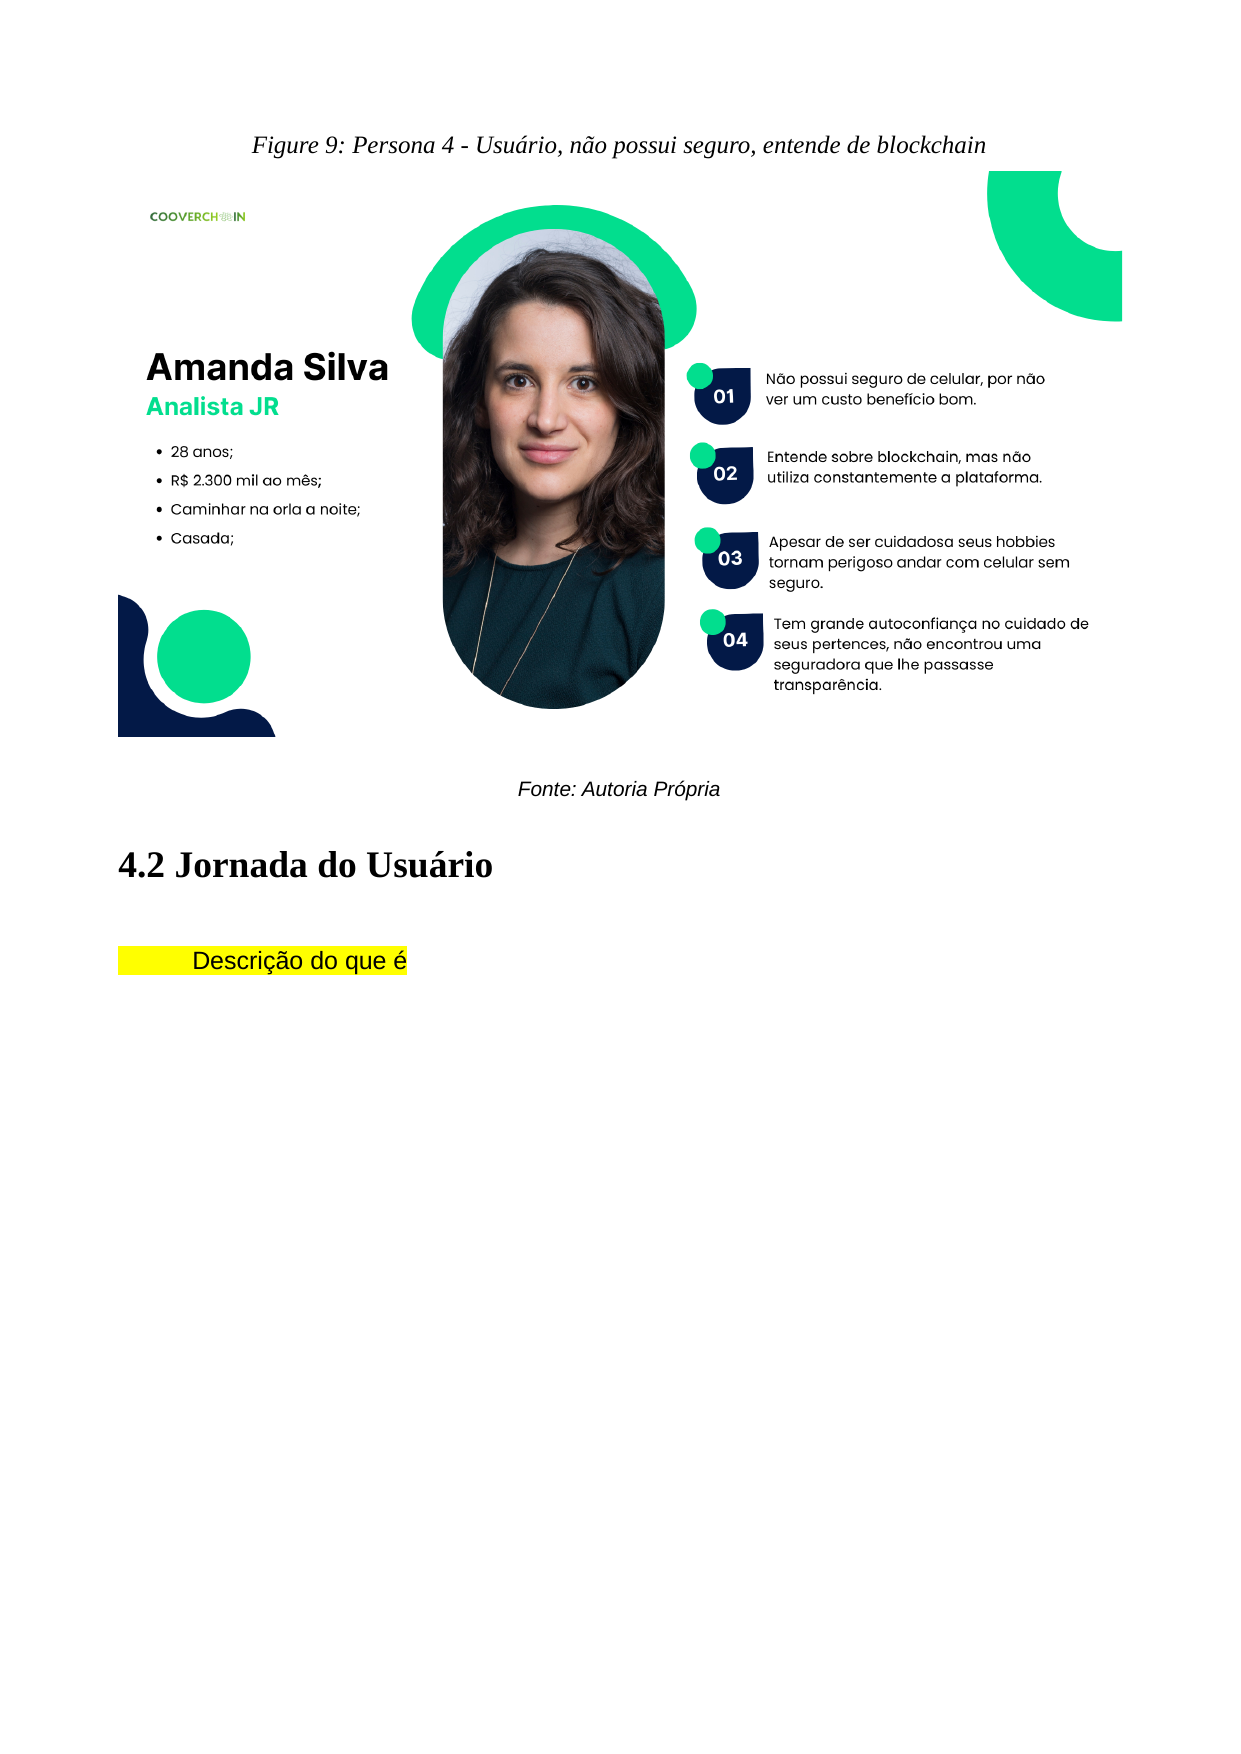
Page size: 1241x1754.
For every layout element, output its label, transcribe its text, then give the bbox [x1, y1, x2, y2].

text Descrição do que é [118, 946, 1122, 975]
picture [118, 171, 1123, 737]
text [118, 118, 1122, 131]
text Fonte: Autoria Própria [118, 737, 1122, 801]
text Figure 9: Persona 4 - Usuário, não possui seguro, entende de blockchain [118, 131, 1122, 159]
subtitle 4.2 Jornada do Usuário [118, 843, 1122, 886]
text [118, 159, 1122, 171]
